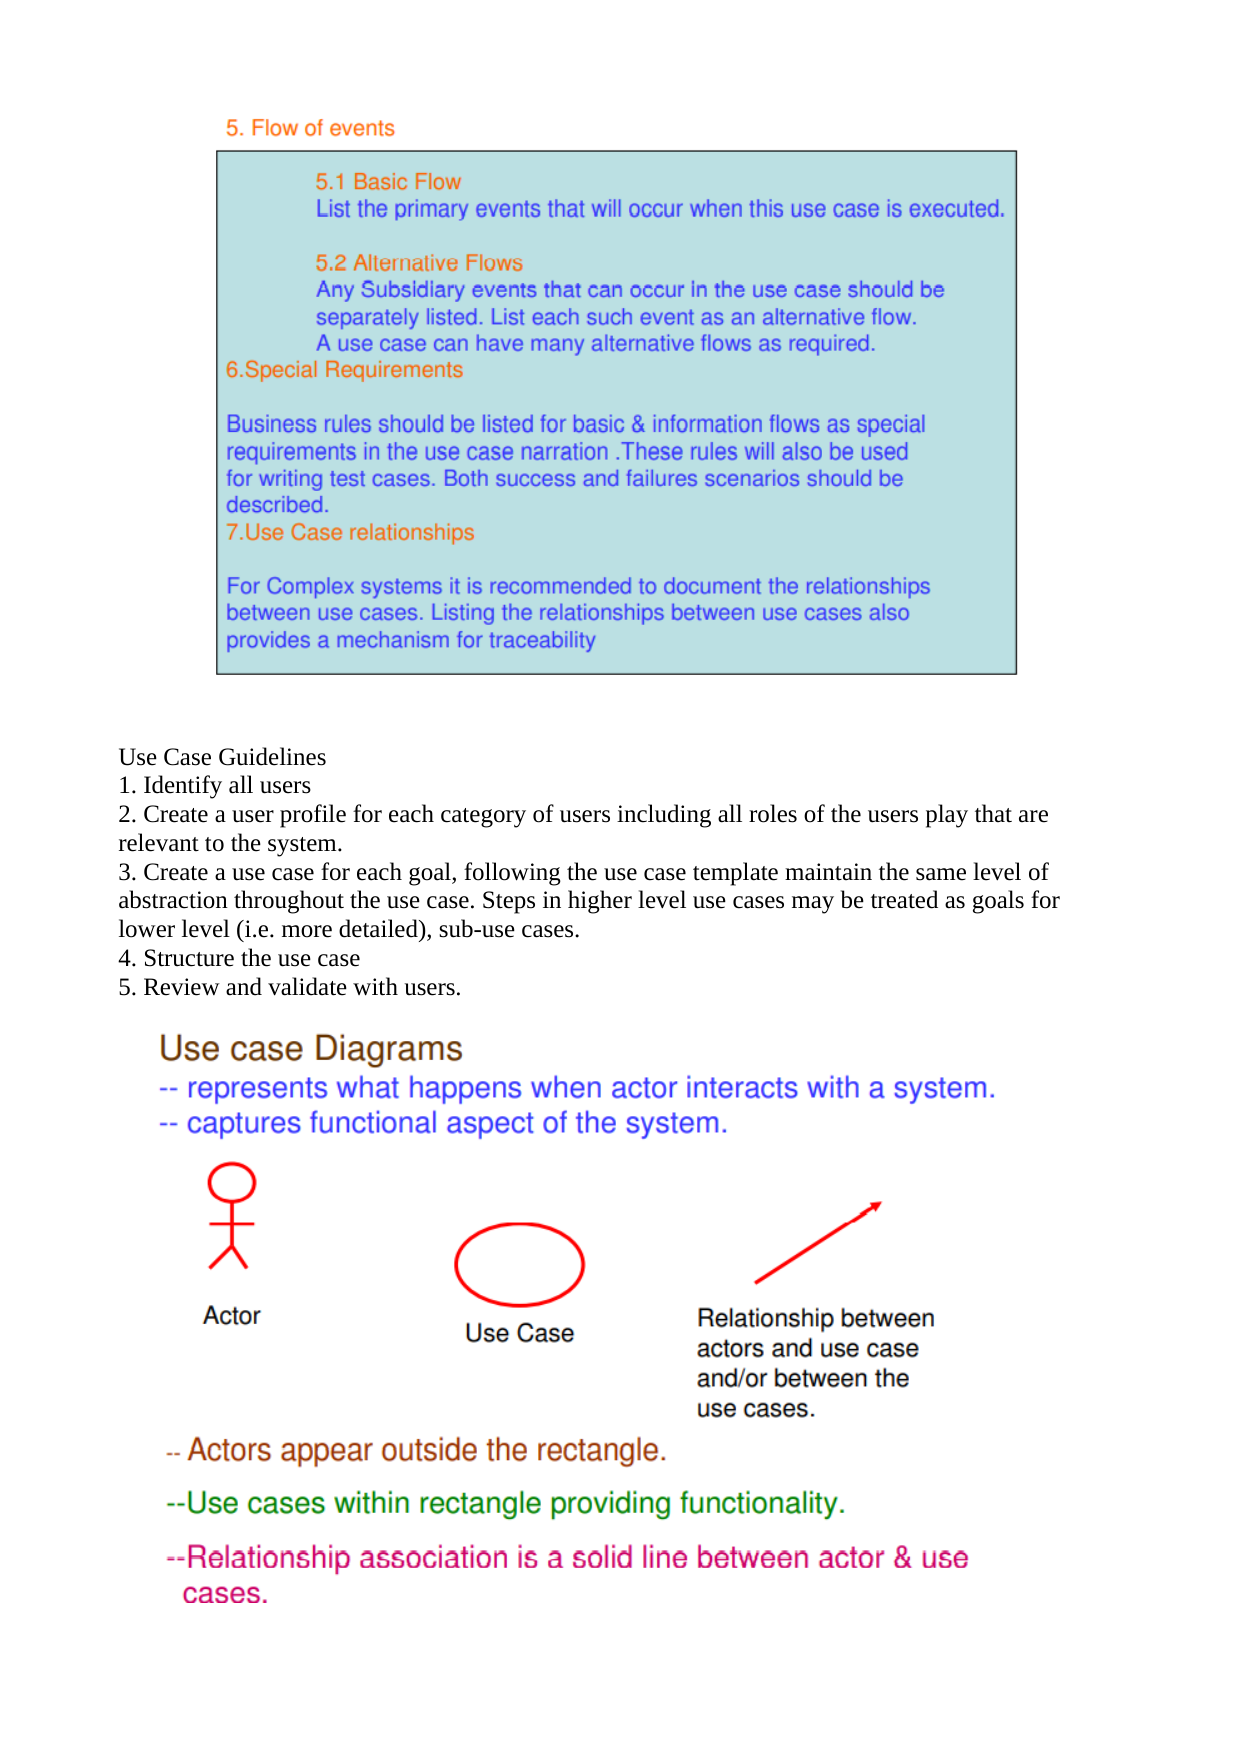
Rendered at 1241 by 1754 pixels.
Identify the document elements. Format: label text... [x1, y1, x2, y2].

picture [210, 118, 1030, 685]
text Use Case Guidelines [118, 742, 1122, 771]
text 1. Identify all users [118, 771, 1122, 799]
text 2. Create a user profile for each category of users including all roles of the users play that are relevant to the system. [118, 799, 1122, 857]
text 4. Structure the use case [118, 943, 1122, 972]
picture [154, 1025, 1004, 1603]
text 3. Create a use case for each goal, following the use case template maintain the same level of abstraction throughout the use case. Steps in higher level use cases may be treated as goals for lower level (i.e. more detailed), sub-use cases. [118, 857, 1122, 943]
text 5. Review and validate with users. [118, 972, 1122, 1001]
